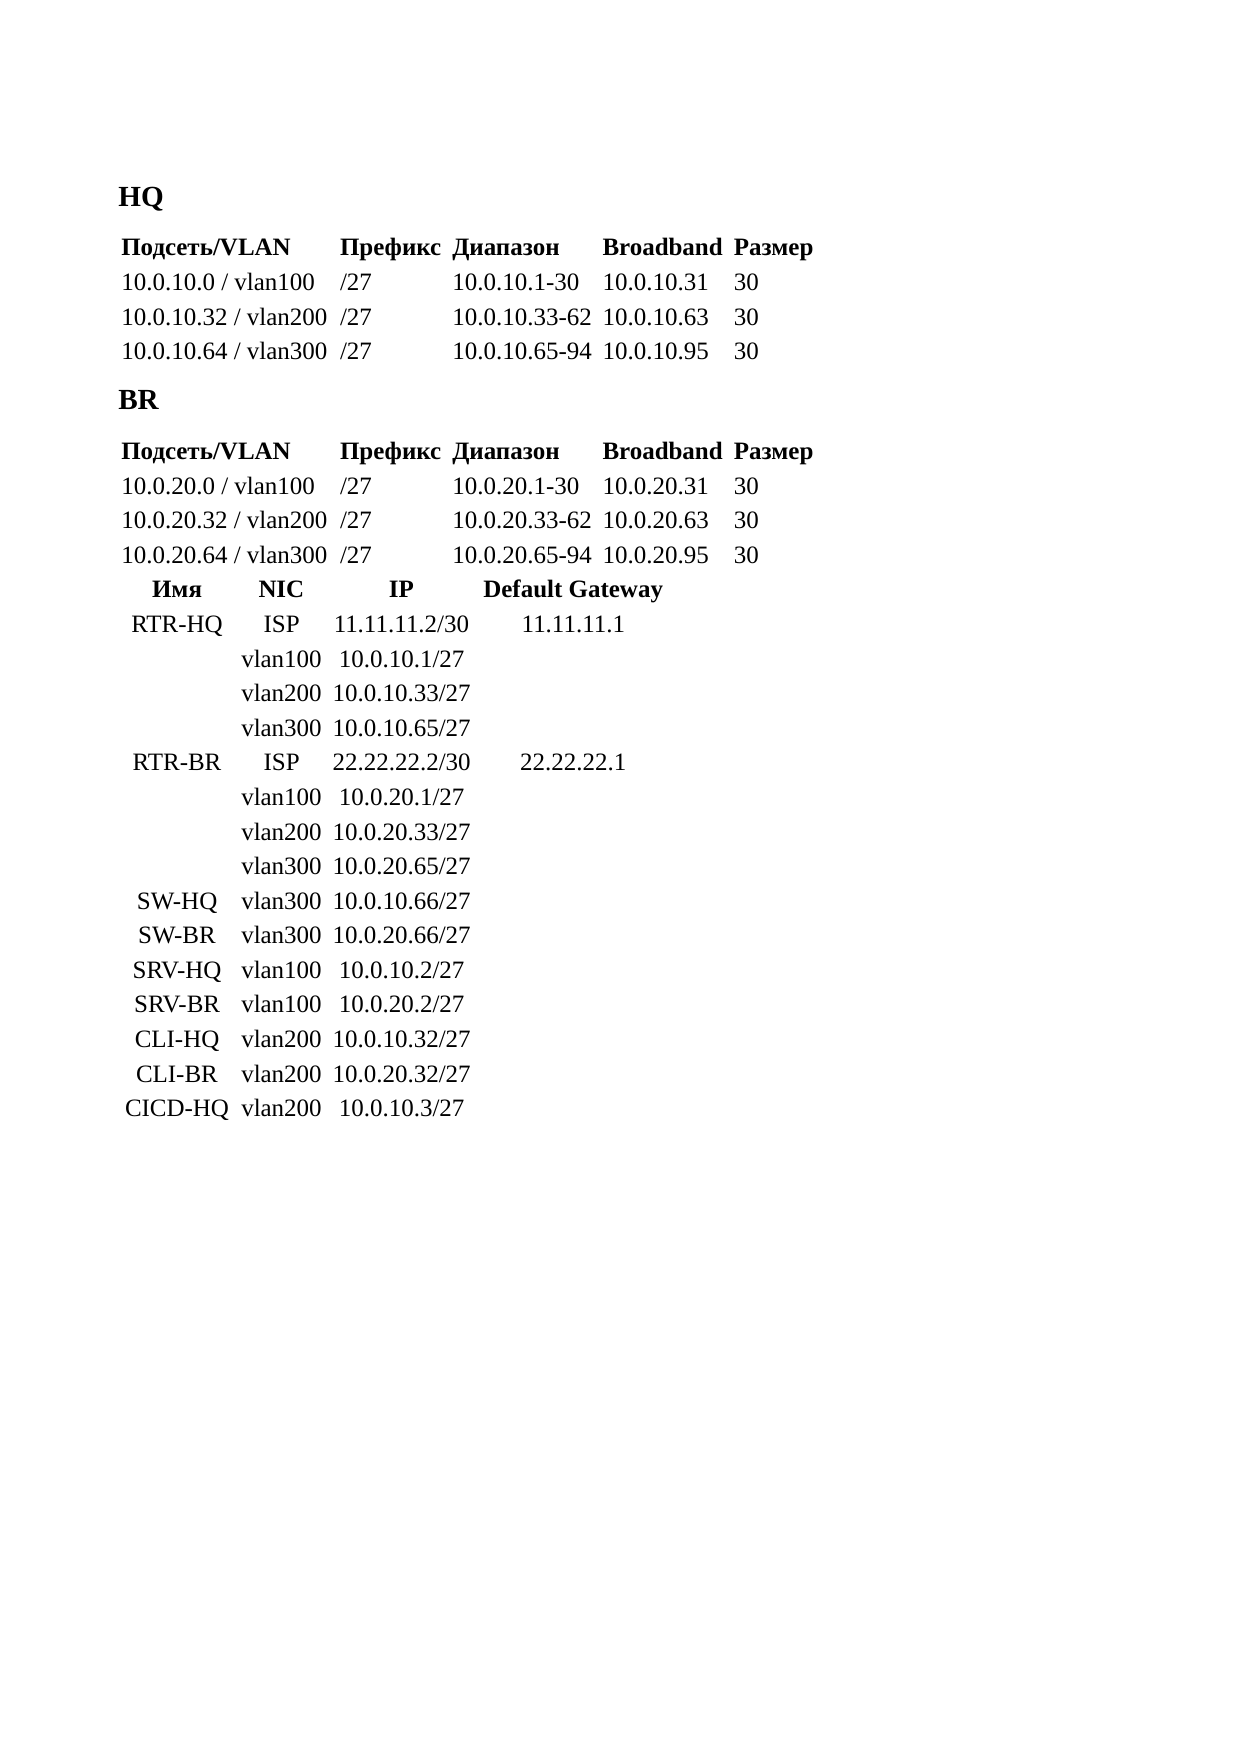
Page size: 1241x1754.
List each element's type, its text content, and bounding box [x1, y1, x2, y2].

table_cell 10.0.10.32 / vlan200 [118, 299, 337, 333]
subtitle BR [118, 382, 1122, 416]
table_cell /27 [337, 264, 449, 299]
table_cell vlan100 [236, 779, 327, 814]
table_cell 30 [731, 503, 826, 537]
table_cell 10.0.10.66/27 [327, 883, 476, 917]
table_cell 30 [731, 468, 826, 502]
table_cell RTR-HQ [118, 606, 236, 641]
table_cell [476, 918, 671, 952]
table_cell SRV-BR [118, 987, 236, 1021]
table_cell [476, 779, 671, 814]
table_cell vlan300 [236, 848, 327, 883]
table_cell CLI-HQ [118, 1021, 236, 1056]
table_header NIC [236, 572, 327, 606]
table_header Подсеть/VLAN [118, 230, 337, 264]
table_cell [476, 710, 671, 744]
table_cell 10.0.10.65/27 [327, 710, 476, 744]
table_cell 10.0.10.31 [599, 264, 731, 299]
table_header Размер [731, 230, 826, 264]
table_cell /27 [337, 537, 449, 572]
table_cell CICD-HQ [118, 1090, 236, 1125]
table_cell RTR-BR [118, 745, 236, 779]
subtitle HQ [118, 179, 1122, 212]
table_cell ISP [236, 606, 327, 641]
table_cell SW-BR [118, 918, 236, 952]
table_cell [476, 1090, 671, 1125]
table_cell 22.22.22.2/30 [327, 745, 476, 779]
table_cell vlan300 [236, 710, 327, 744]
table_cell ISP [236, 745, 327, 779]
table_cell [118, 675, 236, 710]
table_cell SRV-HQ [118, 952, 236, 987]
table_cell 10.0.20.33/27 [327, 814, 476, 848]
table_cell 10.0.20.2/27 [327, 987, 476, 1021]
table_cell 11.11.11.1 [476, 606, 671, 641]
table_cell [476, 675, 671, 710]
table_header Префикс [337, 230, 449, 264]
table_cell SW-HQ [118, 883, 236, 917]
table_cell 10.0.20.95 [599, 537, 731, 572]
table_cell [476, 952, 671, 987]
table_cell /27 [337, 503, 449, 537]
table_cell [476, 987, 671, 1021]
table_cell [118, 779, 236, 814]
table_cell 10.0.10.32/27 [327, 1021, 476, 1056]
table_cell 10.0.20.64 / vlan300 [118, 537, 337, 572]
table_cell 11.11.11.2/30 [327, 606, 476, 641]
table_cell [476, 1021, 671, 1056]
table_cell 10.0.20.65/27 [327, 848, 476, 883]
table_cell 10.0.10.33-62 [449, 299, 599, 333]
table_cell vlan300 [236, 883, 327, 917]
table_cell [476, 1056, 671, 1090]
table_cell [476, 883, 671, 917]
table_header Размер [731, 433, 826, 468]
table_cell 30 [731, 537, 826, 572]
table_cell CLI-BR [118, 1056, 236, 1090]
table_cell vlan200 [236, 1056, 327, 1090]
table_cell 10.0.20.31 [599, 468, 731, 502]
table_cell /27 [337, 333, 449, 368]
table_cell 10.0.10.2/27 [327, 952, 476, 987]
table_cell 10.0.10.65-94 [449, 333, 599, 368]
table_header Подсеть/VLAN [118, 433, 337, 468]
table_cell 10.0.20.0 / vlan100 [118, 468, 337, 502]
table_cell 30 [731, 264, 826, 299]
table_header Имя [118, 572, 236, 606]
table_cell 10.0.20.32 / vlan200 [118, 503, 337, 537]
table_cell vlan100 [236, 641, 327, 675]
table_cell 10.0.10.1-30 [449, 264, 599, 299]
table_cell 10.0.10.63 [599, 299, 731, 333]
table_cell [476, 848, 671, 883]
table_cell vlan300 [236, 918, 327, 952]
table_cell 10.0.10.3/27 [327, 1090, 476, 1125]
table_cell 10.0.20.1-30 [449, 468, 599, 502]
table_cell 22.22.22.1 [476, 745, 671, 779]
table_cell vlan200 [236, 1021, 327, 1056]
table_cell vlan100 [236, 987, 327, 1021]
table_header Префикс [337, 433, 449, 468]
table_cell [118, 641, 236, 675]
table_cell vlan100 [236, 952, 327, 987]
table_cell 10.0.10.33/27 [327, 675, 476, 710]
table_cell 10.0.20.33-62 [449, 503, 599, 537]
table_cell [476, 641, 671, 675]
table_header Диапазон [449, 433, 599, 468]
table_header Broadband [599, 230, 731, 264]
table_cell /27 [337, 299, 449, 333]
table_cell 30 [731, 299, 826, 333]
table_cell 10.0.20.65-94 [449, 537, 599, 572]
table_cell /27 [337, 468, 449, 502]
table_cell 30 [731, 333, 826, 368]
table_cell [476, 814, 671, 848]
table_cell 10.0.20.66/27 [327, 918, 476, 952]
table_cell 10.0.10.95 [599, 333, 731, 368]
table_header Default Gateway [476, 572, 671, 606]
table_cell 10.0.20.32/27 [327, 1056, 476, 1090]
table_header Диапазон [449, 230, 599, 264]
table_cell 10.0.10.64 / vlan300 [118, 333, 337, 368]
table_cell [118, 710, 236, 744]
table_cell vlan200 [236, 814, 327, 848]
table_cell [118, 848, 236, 883]
table_cell vlan200 [236, 675, 327, 710]
table_cell 10.0.10.0 / vlan100 [118, 264, 337, 299]
table_cell 10.0.20.1/27 [327, 779, 476, 814]
table_header Broadband [599, 433, 731, 468]
table_cell vlan200 [236, 1090, 327, 1125]
table_cell [118, 814, 236, 848]
table_header IP [327, 572, 476, 606]
table_cell 10.0.20.63 [599, 503, 731, 537]
table_cell 10.0.10.1/27 [327, 641, 476, 675]
